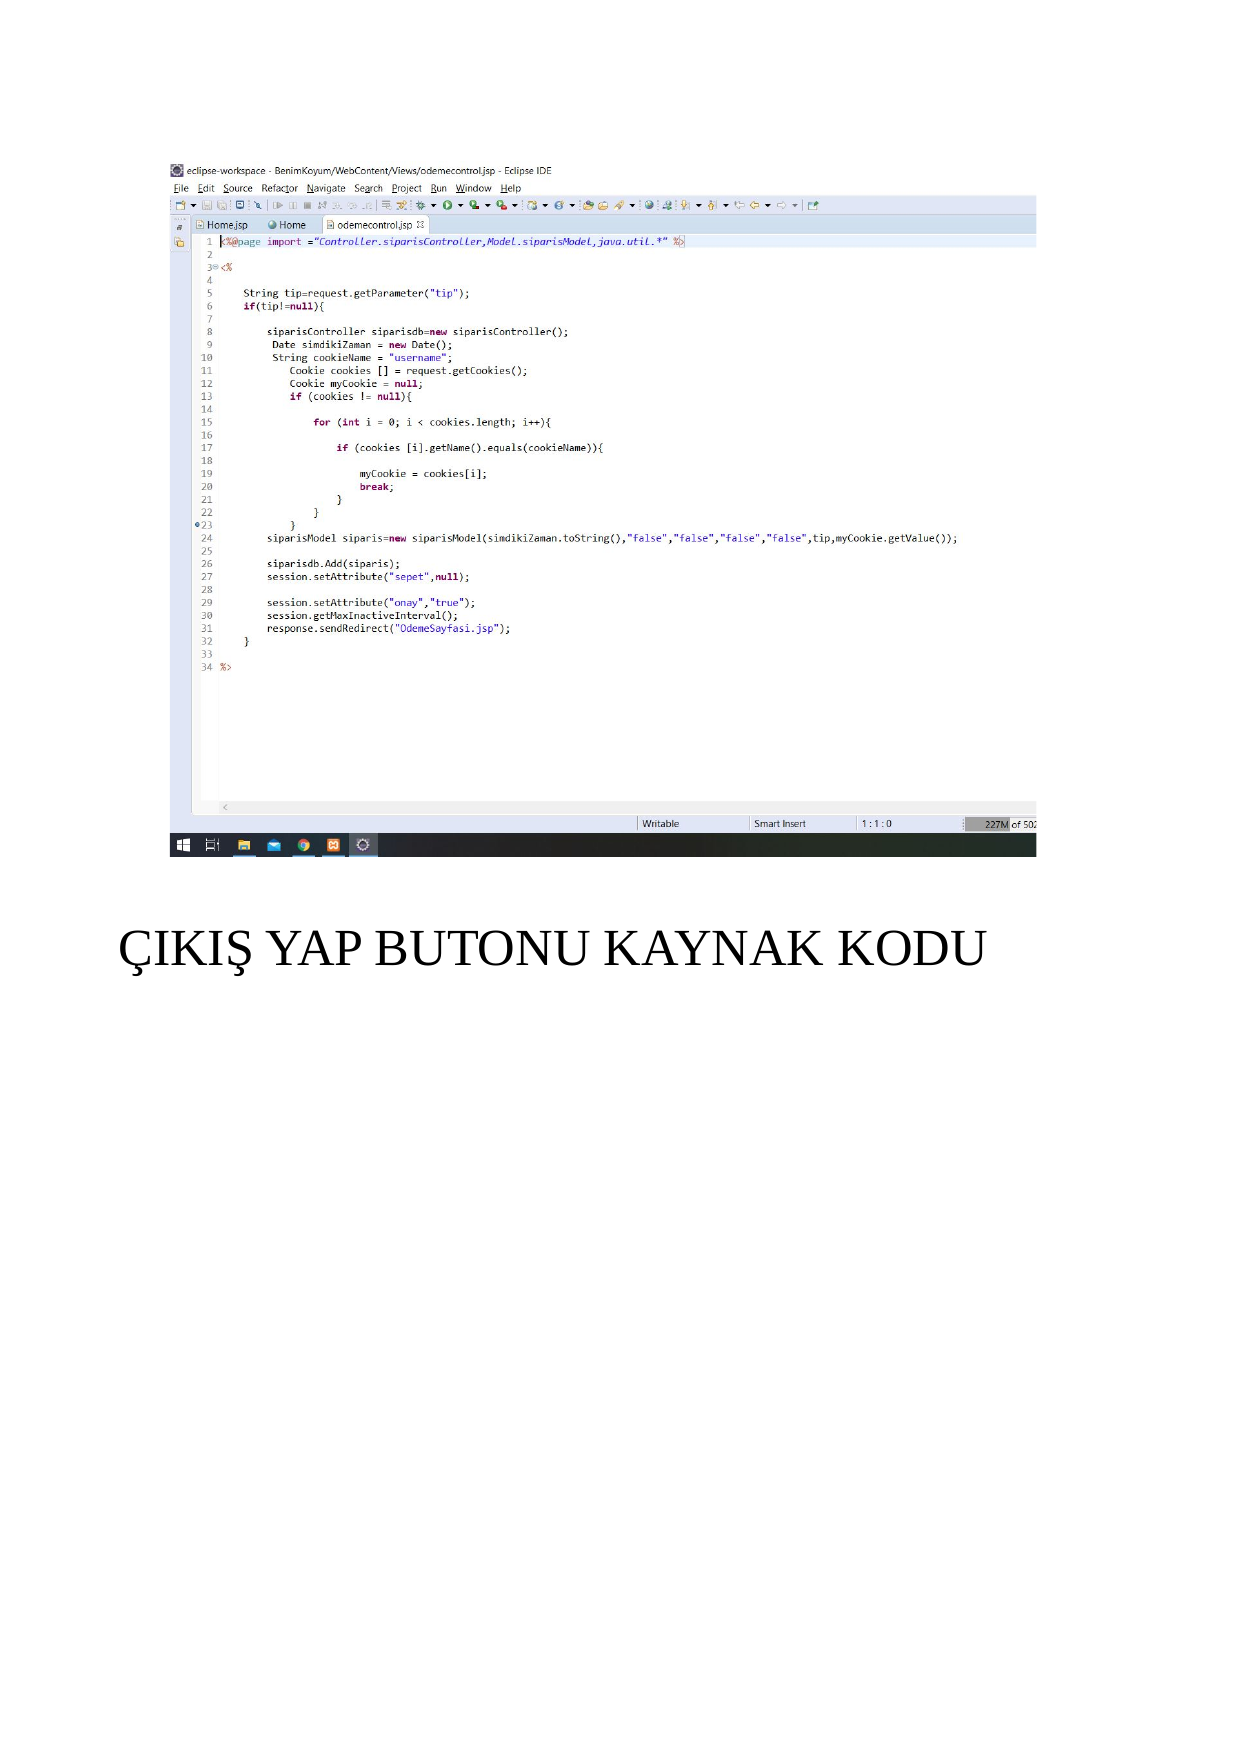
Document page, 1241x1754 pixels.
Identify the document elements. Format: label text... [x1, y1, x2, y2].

picture [169, 161, 1037, 857]
text ÇIKIŞ YAP BUTONU KAYNAK KODU [118, 917, 1122, 977]
